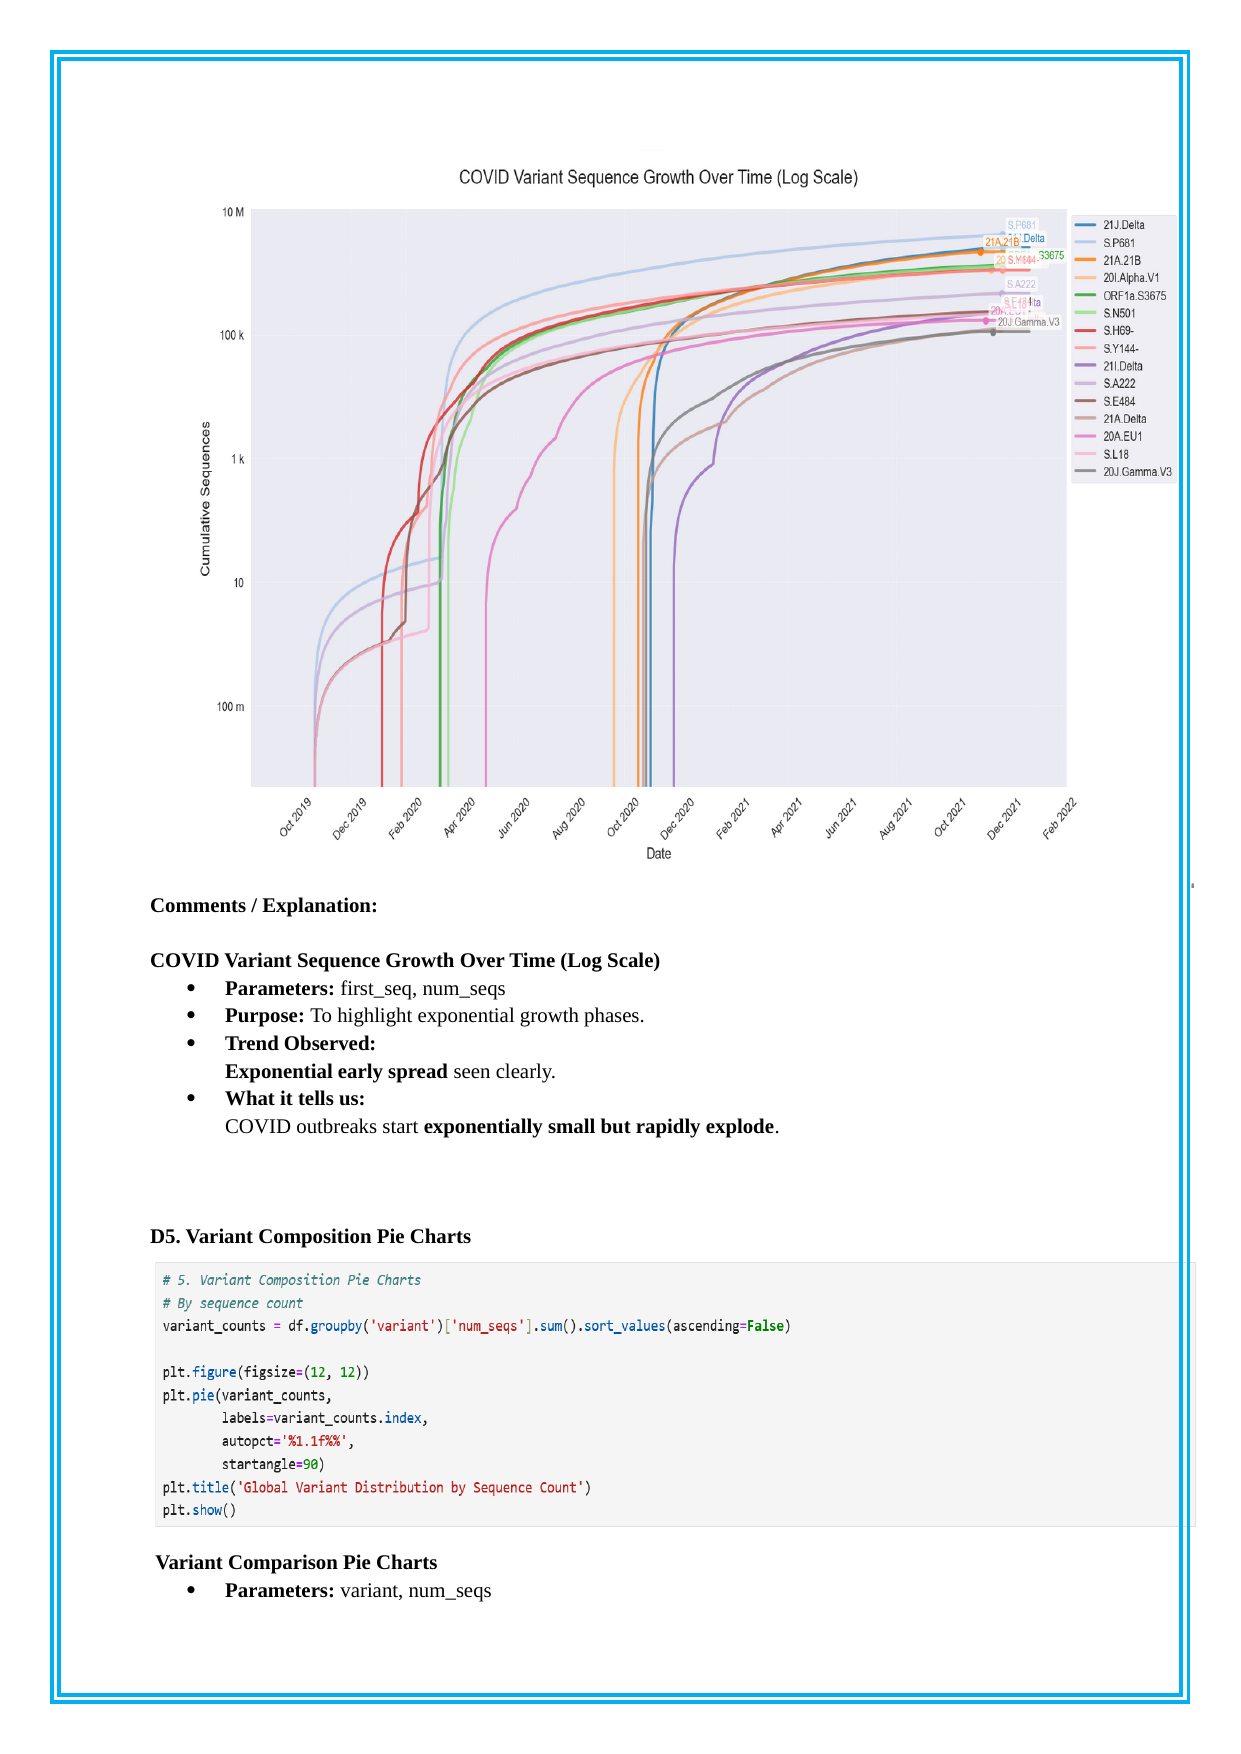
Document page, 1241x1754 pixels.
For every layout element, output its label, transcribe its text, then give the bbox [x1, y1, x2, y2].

text Comments / Explanation: [150, 893, 1090, 917]
text COVID Variant Sequence Growth Over Time (Log Scale) [150, 948, 1090, 972]
list Parameters: first_seq, num_seqs [187, 976, 1090, 1000]
list What it tells us: COVID outbreaks start exponentially small but rapidly explode. [187, 1086, 1090, 1138]
list Trend Observed: Exponential early spread seen clearly. [187, 1031, 1090, 1083]
list Purpose: To highlight exponential growth phases. [187, 1003, 1090, 1027]
list Parameters: variant, num_seqs [187, 1578, 1090, 1602]
text D5. Variant Composition Pie Charts [150, 1224, 1090, 1248]
text Variant Comparison Pie Charts [150, 1550, 1090, 1574]
